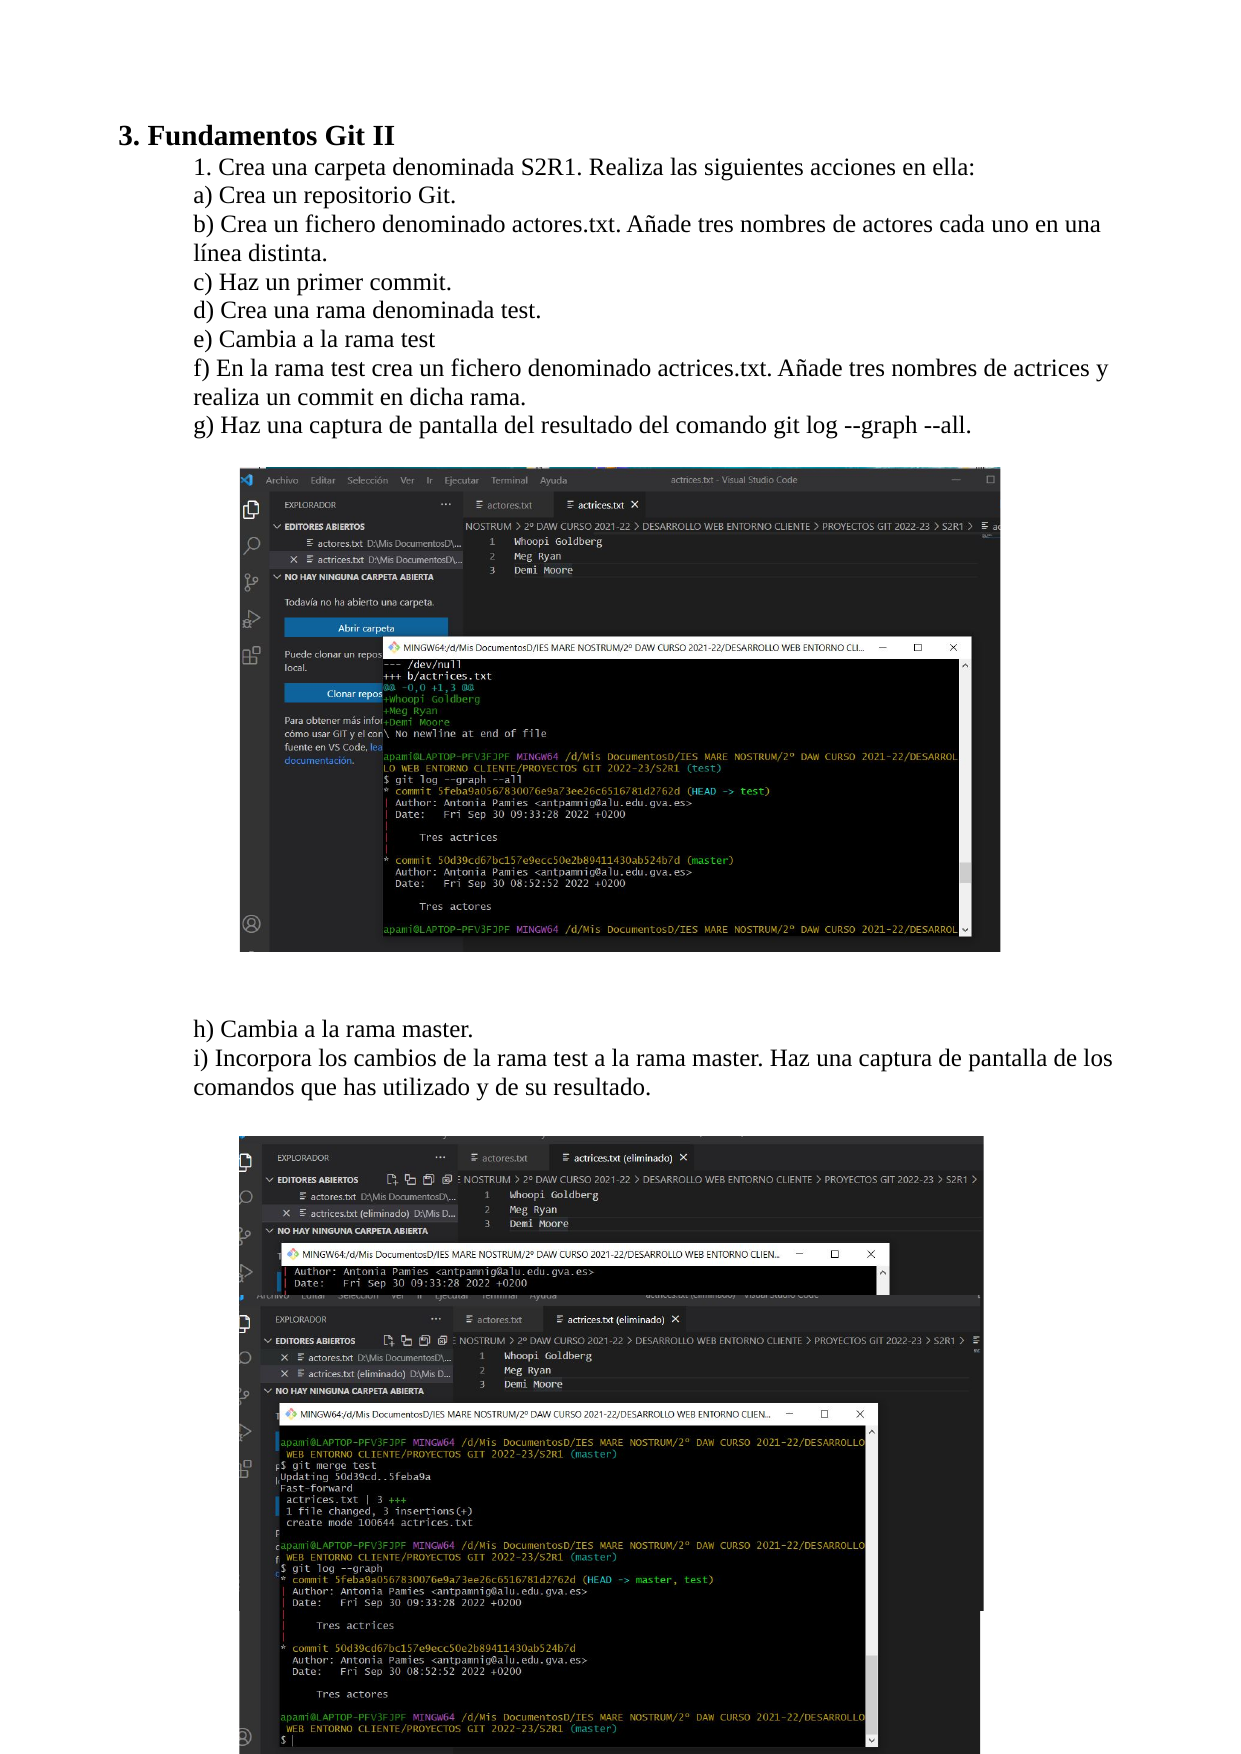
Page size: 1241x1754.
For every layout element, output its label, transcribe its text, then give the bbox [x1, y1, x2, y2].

text c) Haz un primer commit. [118, 267, 1122, 295]
text 1. Crea una carpeta denominada S2R1. Realiza las siguientes acciones en ella: [118, 152, 1122, 180]
text b) Crea un fichero denominado actores.txt. Añade tres nombres de actores cada uno en una línea distinta. [118, 209, 1122, 267]
text a) Crea un repositorio Git. [118, 180, 1122, 209]
text g) Haz una captura de pantalla del resultado del comando git log --graph --all. [118, 410, 1122, 439]
text h) Cambia a la rama master. [118, 1014, 1122, 1043]
picture [239, 467, 1001, 952]
text f) En la rama test crea un fichero denominado actrices.txt. Añade tres nombres de actrices y realiza un commit en dicha rama. [118, 353, 1122, 410]
text e) Cambia a la rama test [118, 324, 1122, 353]
text i) Incorpora los cambios de la rama test a la rama master. Haz una captura de pantalla de los comandos que has utilizado y de su resultado. [118, 1043, 1122, 1100]
text d) Crea una rama denominada test. [118, 295, 1122, 324]
text 3. Fundamentos Git II [118, 118, 1122, 152]
picture [239, 1136, 984, 1754]
